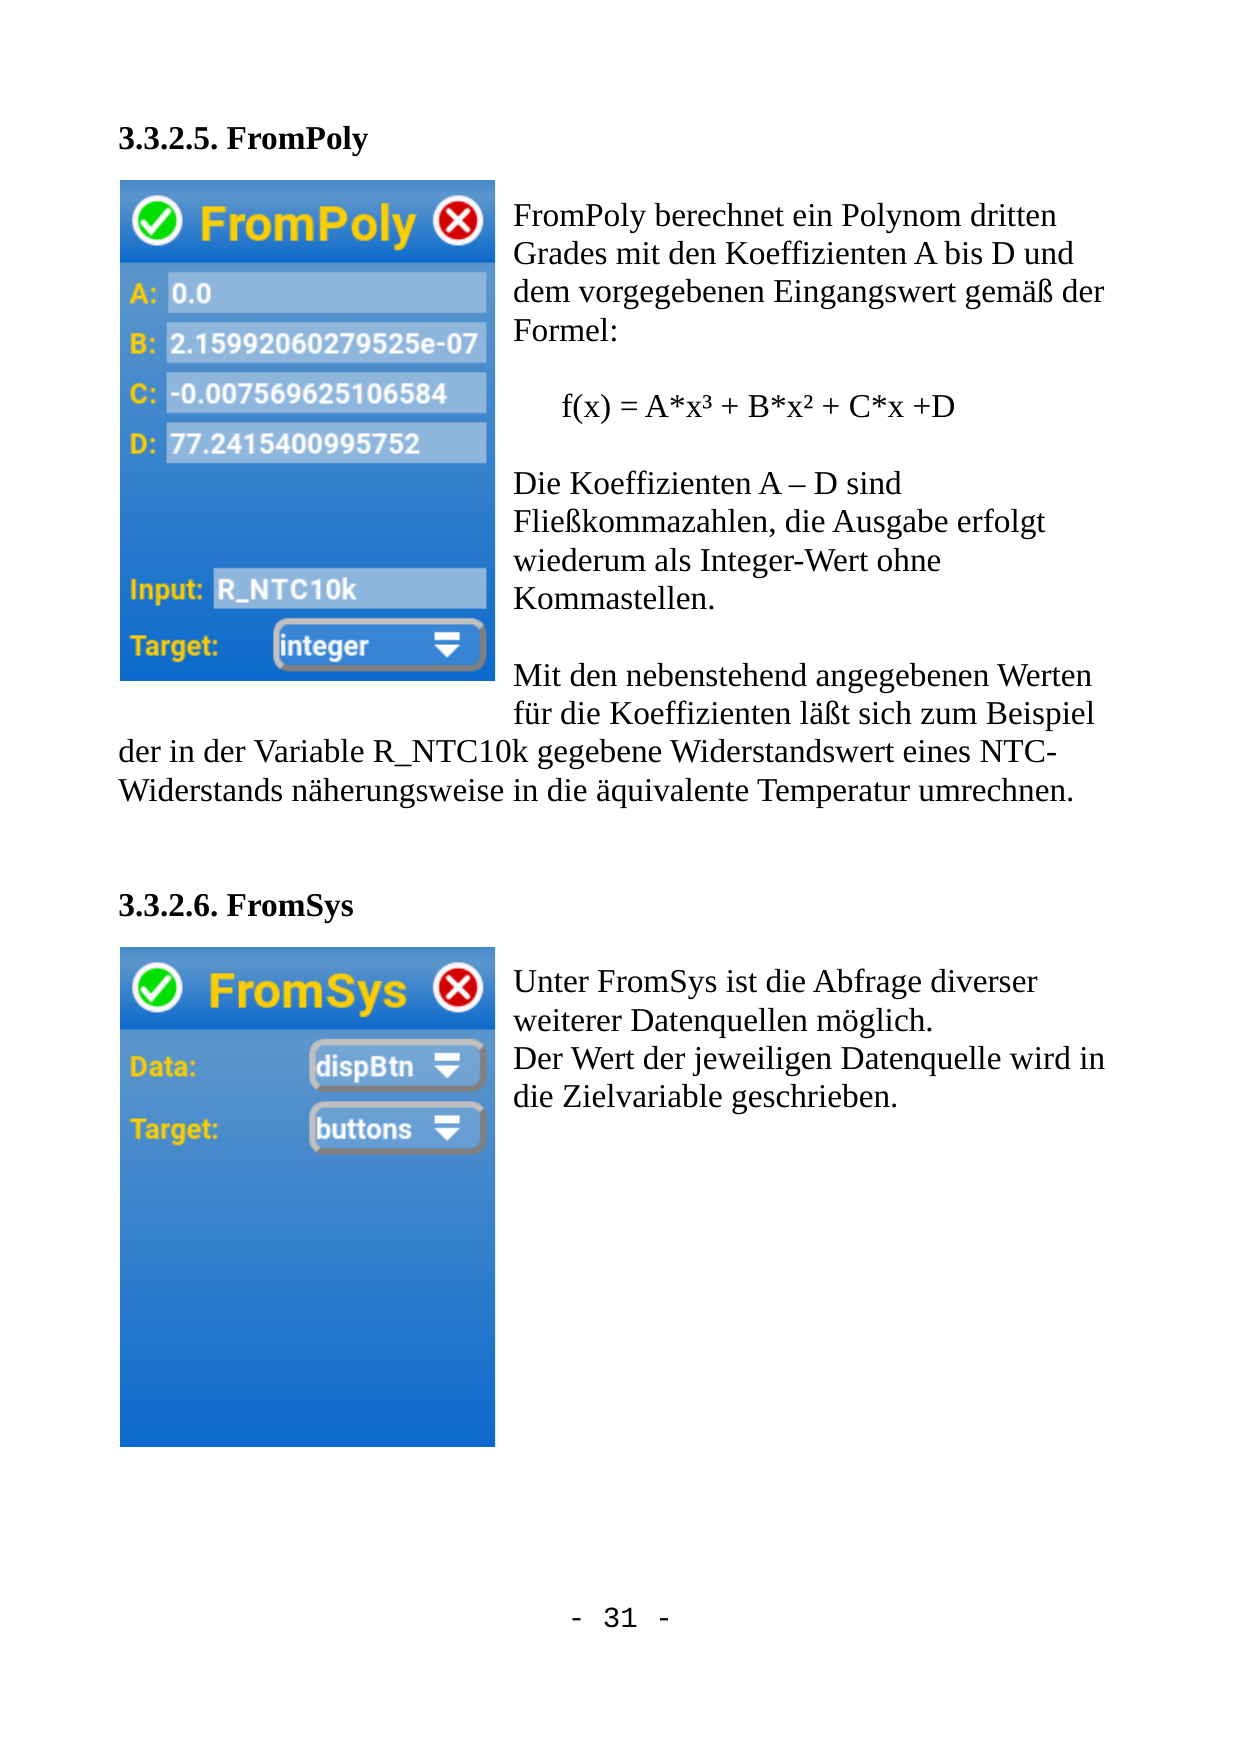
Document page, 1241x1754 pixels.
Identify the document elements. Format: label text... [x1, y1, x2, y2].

text Die Koeffizienten A – D sind Fließkommazahlen, die Ausgabe erfolgt wiederum als Integer-Wert ohne Kommastellen. [496, 463, 1122, 616]
picture [120, 947, 496, 1447]
text 3.3.2.6. FromSys [118, 885, 1122, 923]
text Der Wert der jeweiligen Datenquelle wird in die Zielvariable geschrieben. [496, 1038, 1122, 1115]
text FromPoly berechnet ein Polynom dritten Grades mit den Koeffizienten A bis D und dem vorgegebenen Eingangswert gemäß der Formel: [496, 195, 1122, 348]
text Unter FromSys ist die Abfrage diverser weiterer Datenquellen möglich. [496, 961, 1122, 1038]
text 3.3.2.5. FromPoly [118, 118, 1122, 156]
text Mit den nebenstehend angegebenen Werten für die Koeffizienten läßt sich zum Beispiel der in der Variable R_NTC10k gegebene Widerstandswert eines NTC-Widerstands näherungsweise in die äquivalente Temperatur umrechnen. [118, 655, 1122, 808]
picture [120, 180, 496, 681]
text f(x) = A*x³ + B*x² + C*x +D [496, 386, 1122, 425]
